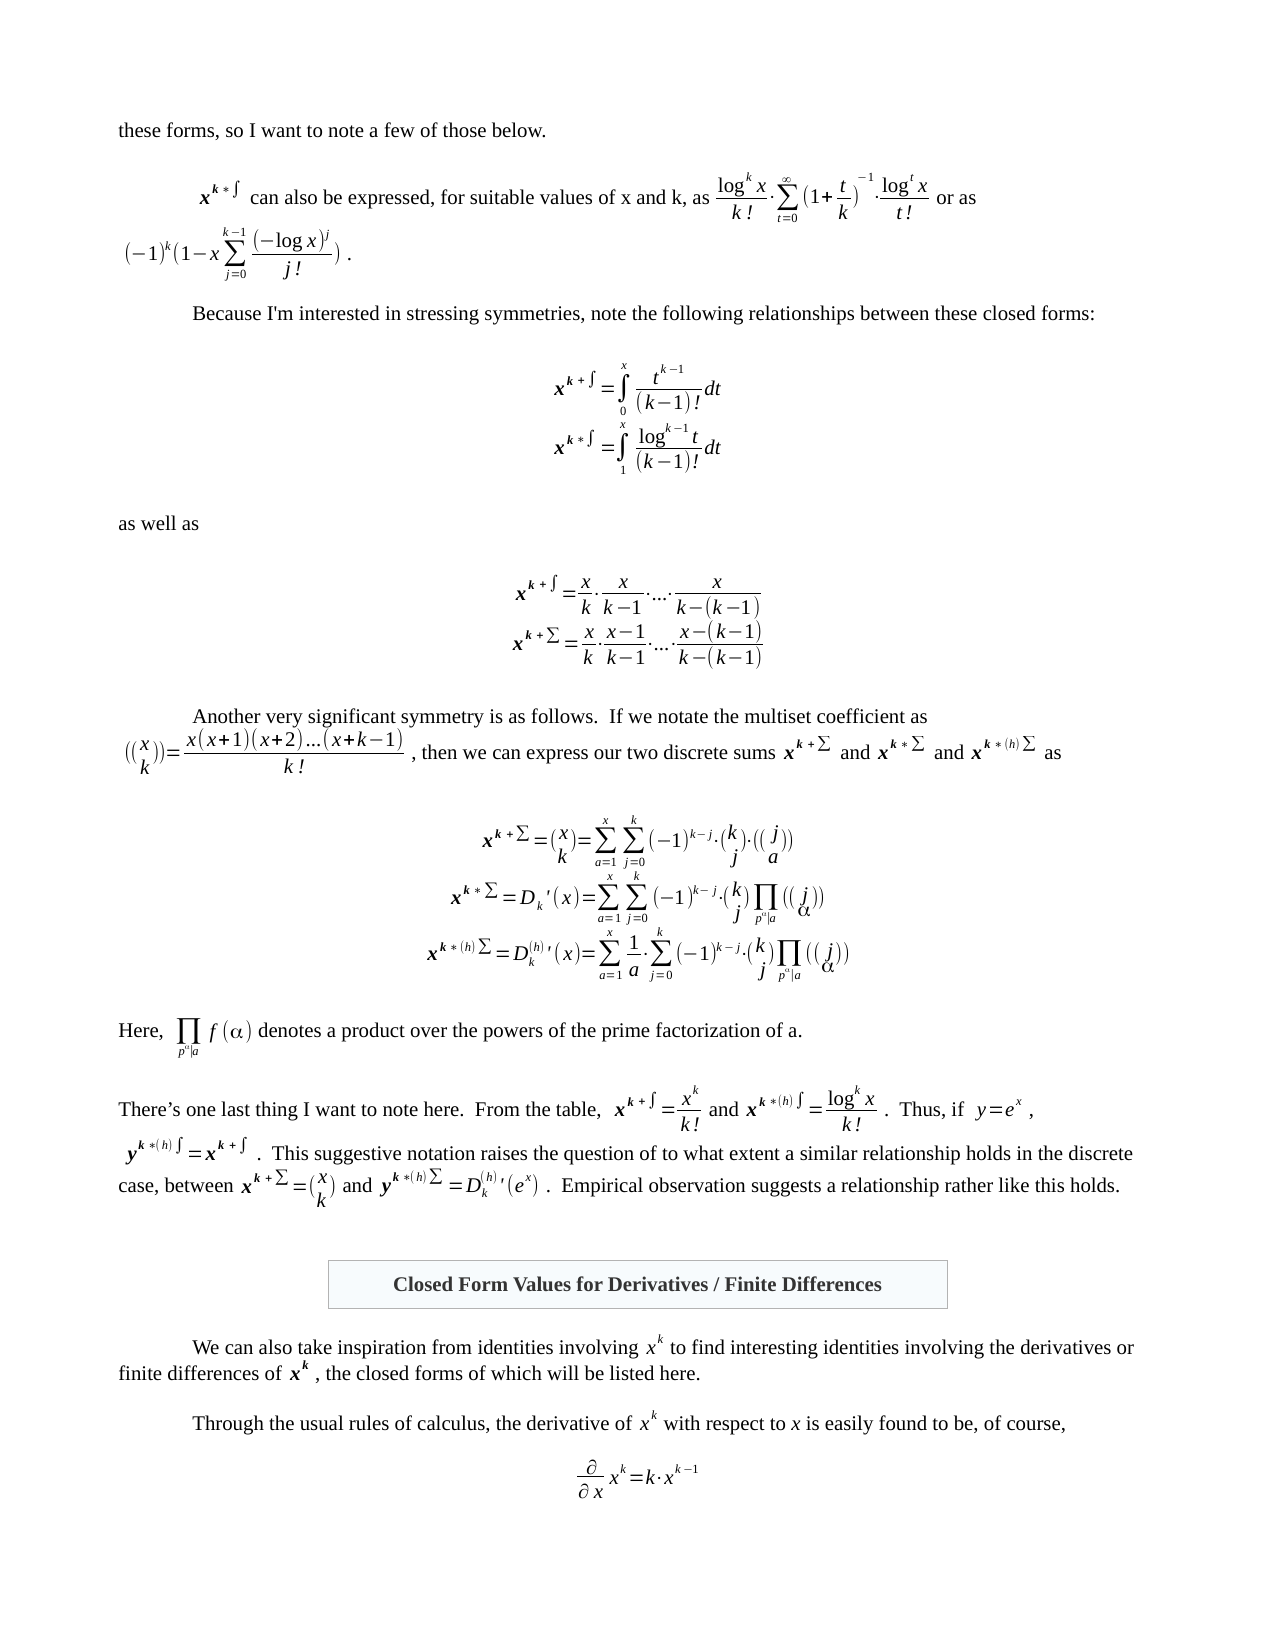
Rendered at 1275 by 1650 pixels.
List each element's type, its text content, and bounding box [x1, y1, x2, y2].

text We can also take inspiration from identities involvingto find interesting identities involving the derivatives or finite differences of, the closed forms of which will be listed here. [118, 1333, 1157, 1385]
text Through the usual rules of calculus, the derivative ofwith respect to x is easily found to be, of course, [118, 1409, 1157, 1435]
text So, with the exception of, all of these closed forms are for fairly standard functions. Not surprisingly, then, they often have many other representations. Several of those representations suggest some interesting symmetries between these forms, so I want to note a few of those below. [118, 118, 1157, 142]
text Because I'm interested in stressing symmetries, note the following relationships between these closed forms: [118, 301, 1157, 325]
text as well as [118, 511, 1157, 535]
text Here, denotes a product over the powers of the prime factorization of a. [118, 1016, 1157, 1059]
text There’s one last thing I want to note here. From the table, and. Thus, if , . This suggestive notation raises the question of to what extent a similar relationship holds in the discrete case, betweenand. Empirical observation suggests a relationship rather like this holds. [118, 1083, 1157, 1212]
text can also be expressed, for suitable values of x and k, asor as. [118, 171, 1157, 282]
text Closed Form Values for Derivatives / Finite Differences [329, 1261, 947, 1308]
text Another very significant symmetry is as follows. If we notate the multiset coefficient as, then we can express our two discrete sumsandandas [118, 704, 1157, 779]
